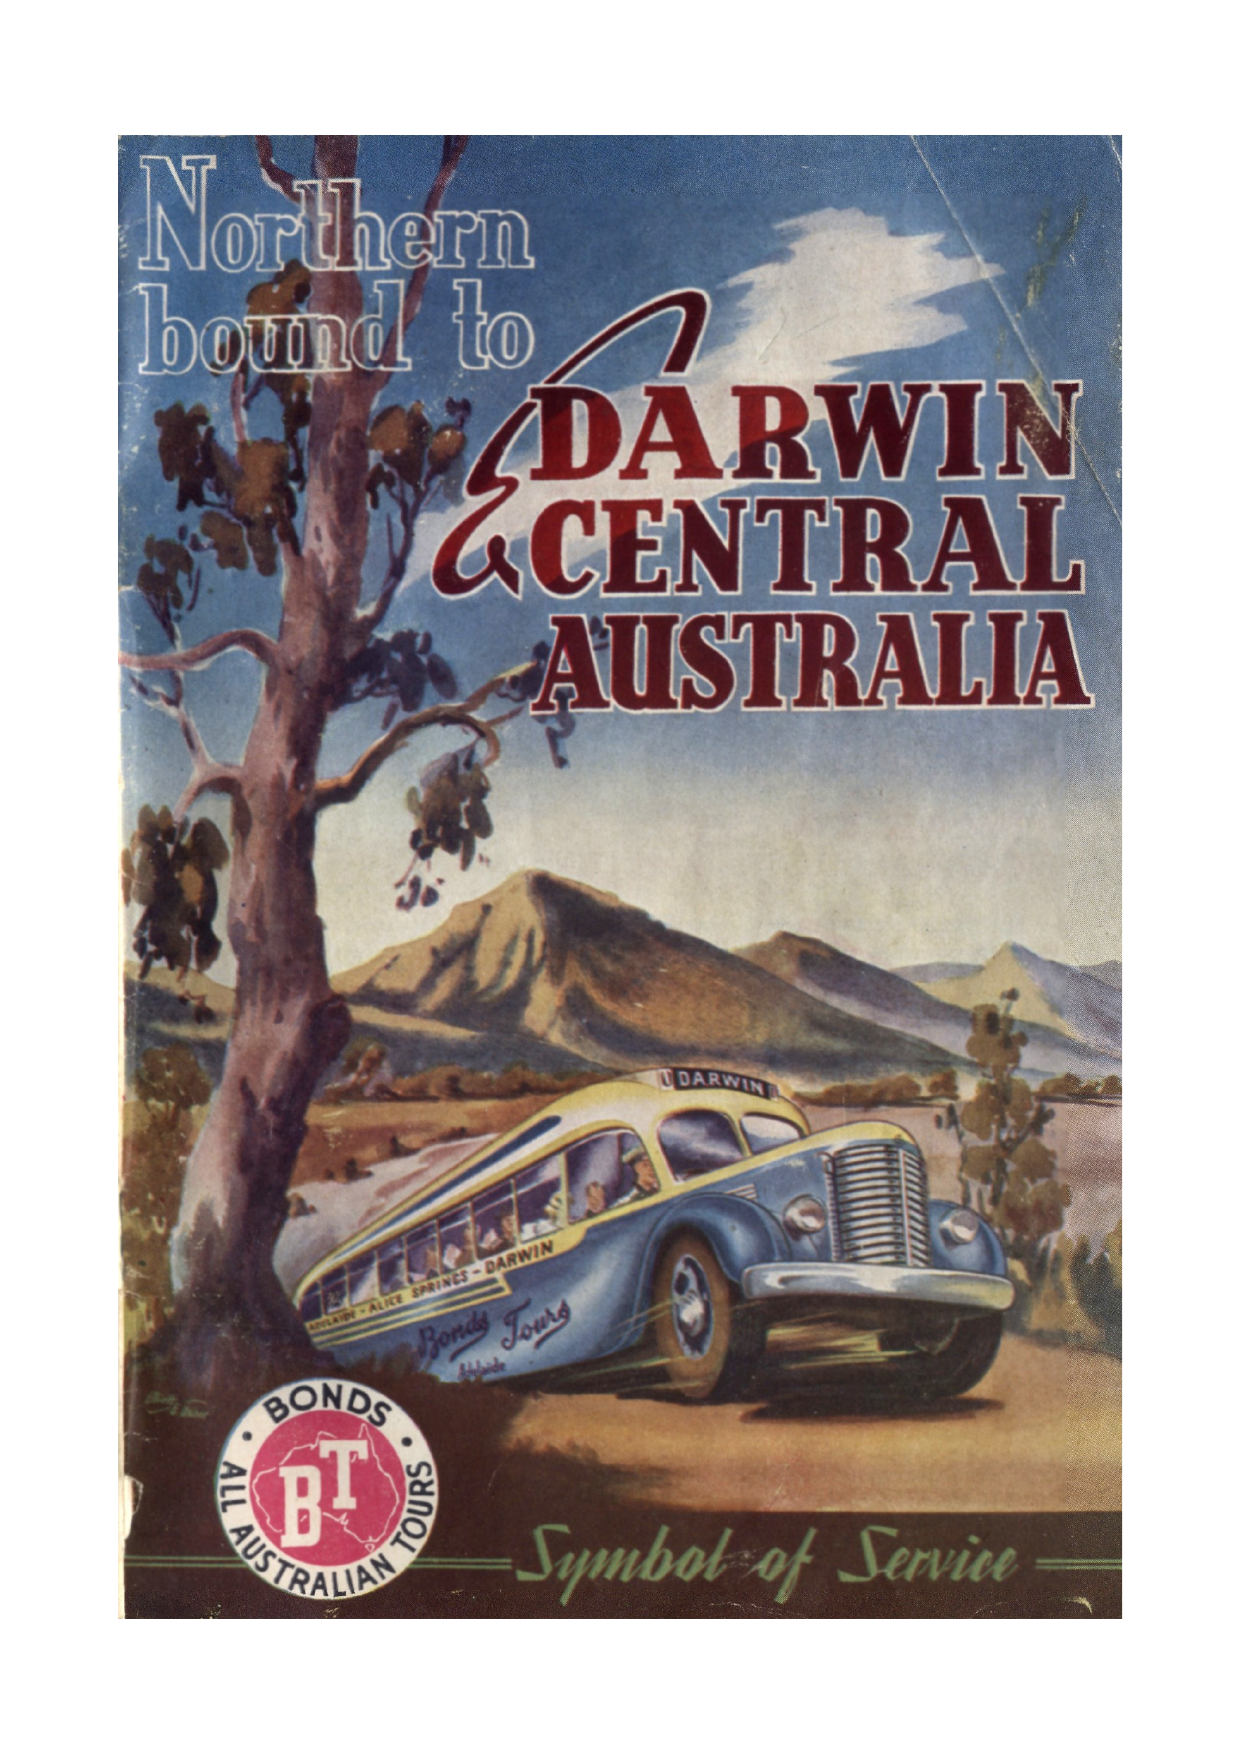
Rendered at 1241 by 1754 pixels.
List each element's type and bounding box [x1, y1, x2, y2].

picture [118, 135, 1123, 1619]
